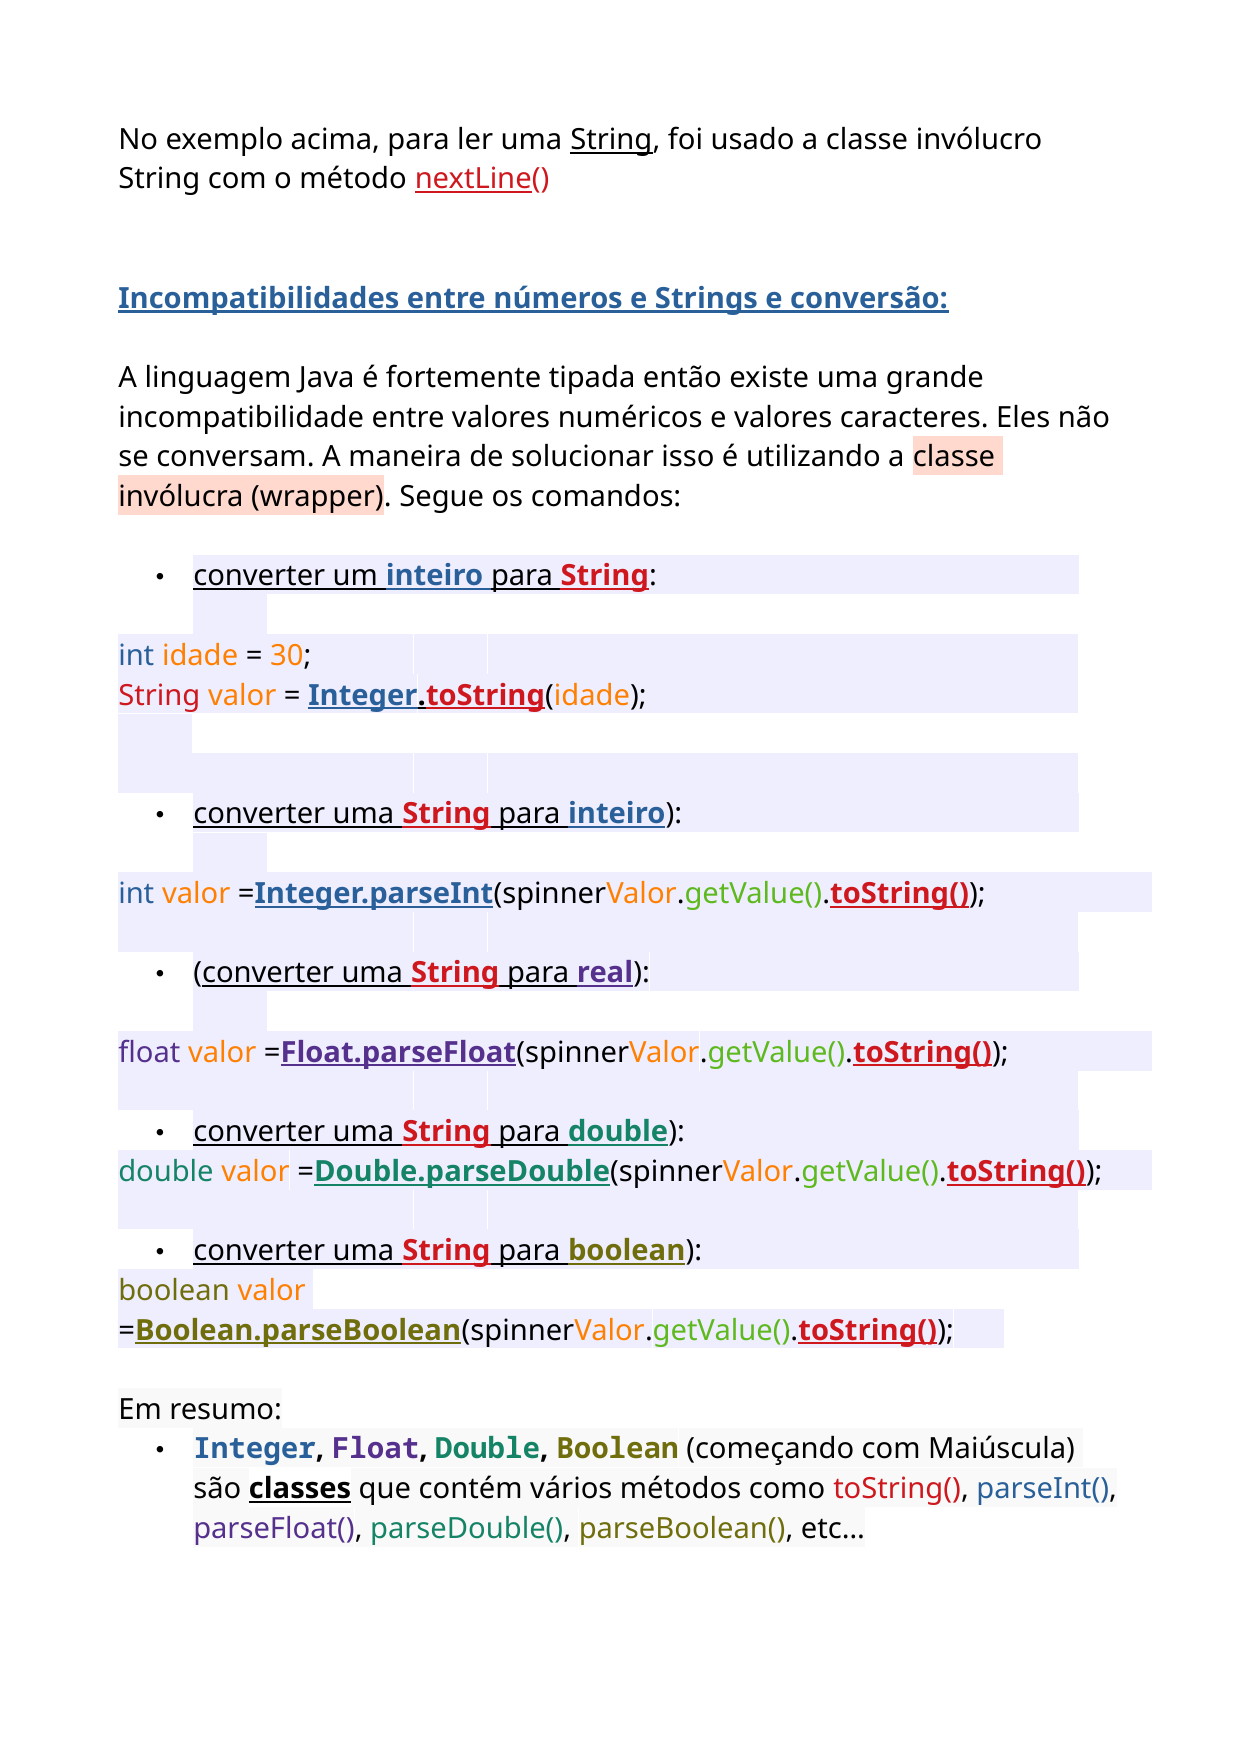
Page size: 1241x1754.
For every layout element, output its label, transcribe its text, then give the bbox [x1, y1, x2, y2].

text double valor =Double.parseDouble(spinnerValor.getValue().toString()); [118, 1150, 1122, 1190]
text int valor =Integer.parseInt(spinnerValor.getValue().toString()); [118, 872, 1122, 912]
text No exemplo acima, para ler uma String, foi usado a classe invólucro String com o método nextLine() [118, 118, 1122, 197]
text Em resumo: [118, 1388, 1122, 1428]
list converter uma String para inteiro): [156, 793, 1122, 872]
text Incompatibilidades entre números e Strings e conversão: [118, 277, 1122, 317]
text float valor =Float.parseFloat(spinnerValor.getValue().toString()); [118, 1031, 1122, 1071]
text A linguagem Java é fortemente tipada então existe uma grande incompatibilidade entre valores numéricos e valores caracteres. Eles não se conversam. A maneira de solucionar isso é utilizando a classe invólucra (wrapper). Segue os comandos: [118, 356, 1122, 515]
text int idade = 30; [118, 634, 1122, 674]
list converter uma String para double): [156, 1110, 1122, 1150]
list converter um inteiro para String: [156, 555, 1122, 634]
list Integer, Float, Double, Boolean (começando com Maiúscula) são classes que contém vários métodos como toString(), parseInt(), parseFloat(), parseDouble(), parseBoolean(), etc… [156, 1428, 1122, 1547]
text String valor = Integer.toString(idade); [118, 674, 1122, 793]
list converter uma String para boolean): [156, 1229, 1122, 1269]
text boolean valor =Boolean.parseBoolean(spinnerValor.getValue().toString()); [118, 1269, 1122, 1348]
list (converter uma String para real): [156, 952, 1122, 1031]
